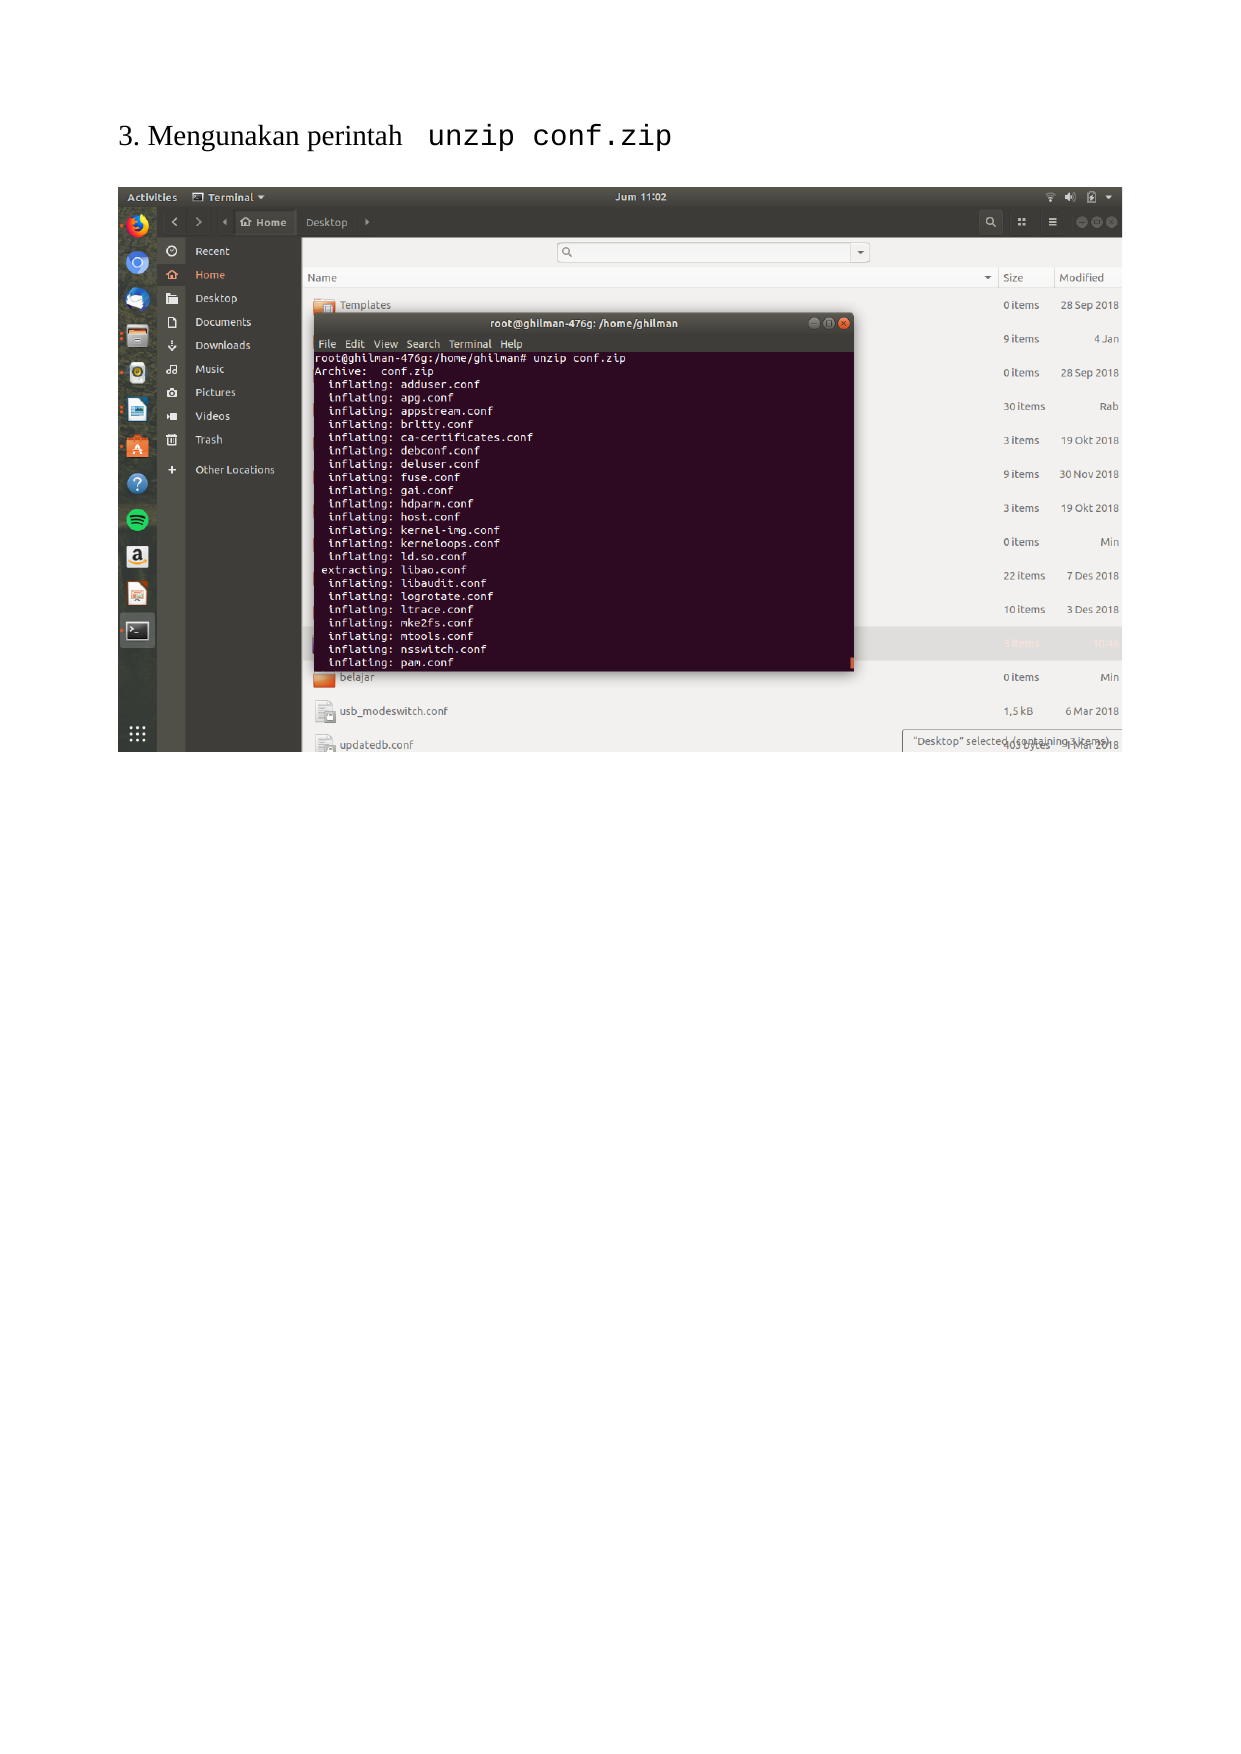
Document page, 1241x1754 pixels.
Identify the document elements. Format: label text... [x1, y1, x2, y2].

text 3. Mengunakan perintah unzip conf.zip [118, 118, 1122, 154]
picture [118, 187, 1123, 752]
